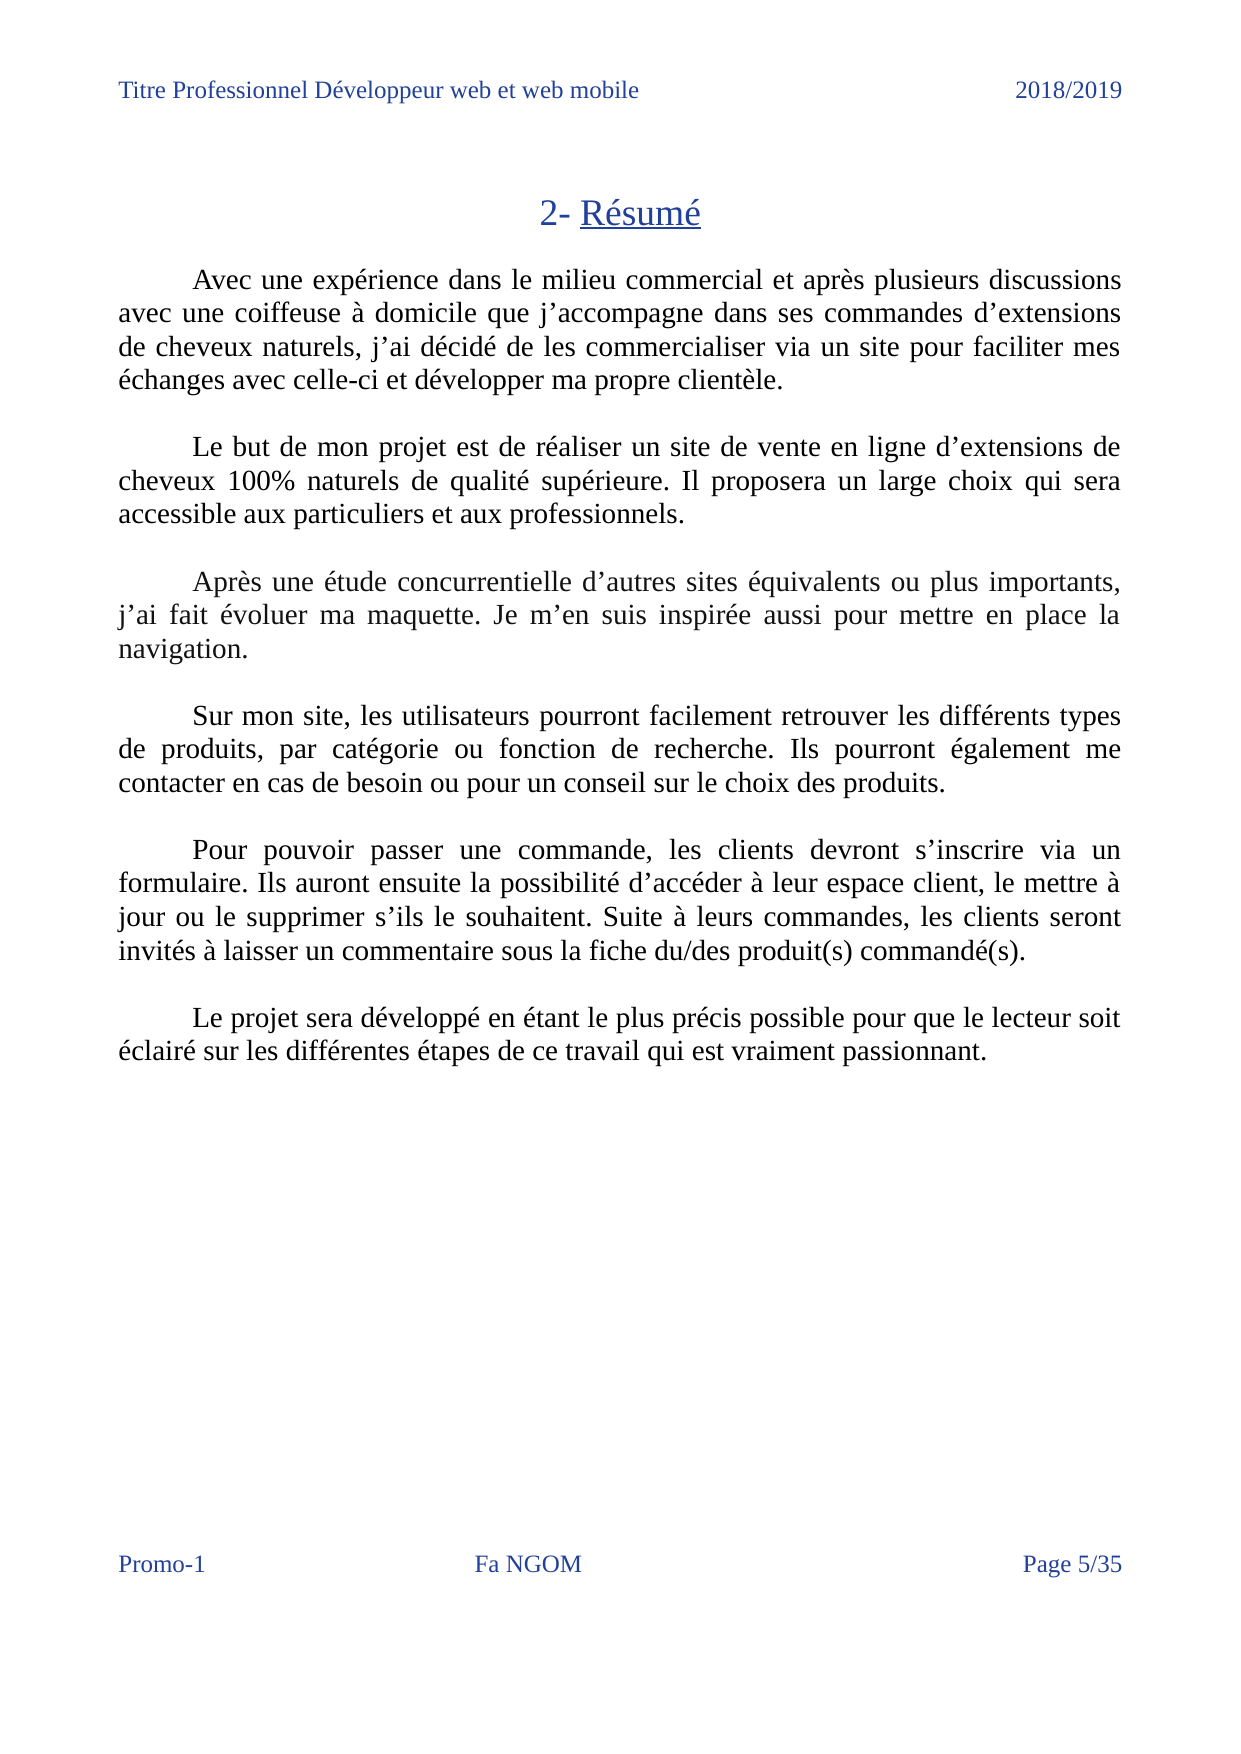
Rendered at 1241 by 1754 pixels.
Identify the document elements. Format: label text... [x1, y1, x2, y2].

text 2- Résumé [118, 190, 1122, 233]
text Le but de mon projet est de réaliser un site de vente en ligne d’extensions de cheveux 100% naturels de qualité supérieure. Il proposera un large choix qui sera accessible aux particuliers et aux professionnels. [118, 429, 1122, 530]
text Sur mon site, les utilisateurs pourront facilement retrouver les différents types de produits, par catégorie ou fonction de recherche. Ils pourront également me contacter en cas de besoin ou pour un conseil sur le choix des produits. [118, 698, 1122, 798]
text Après une étude concurrentielle d’autres sites équivalents ou plus importants, j’ai fait évoluer ma maquette. Je m’en suis inspirée aussi pour mettre en place la navigation. [118, 564, 1122, 664]
text Pour pouvoir passer une commande, les clients devront s’inscrire via un formulaire. Ils auront ensuite la possibilité d’accéder à leur espace client, le mettre à jour ou le supprimer s’ils le souhaitent. Suite à leurs commandes, les clients seront invités à laisser un commentaire sous la fiche du/des produit(s) commandé(s). [118, 832, 1122, 966]
text Le projet sera développé en étant le plus précis possible pour que le lecteur soit éclairé sur les différentes étapes de ce travail qui est vraiment passionnant. [118, 1000, 1122, 1067]
text Avec une expérience dans le milieu commercial et après plusieurs discussions avec une coiffeuse à domicile que j’accompagne dans ses commandes d’extensions de cheveux naturels, j’ai décidé de les commercialiser via un site pour faciliter mes échanges avec celle-ci et développer ma propre clientèle. [118, 262, 1122, 396]
